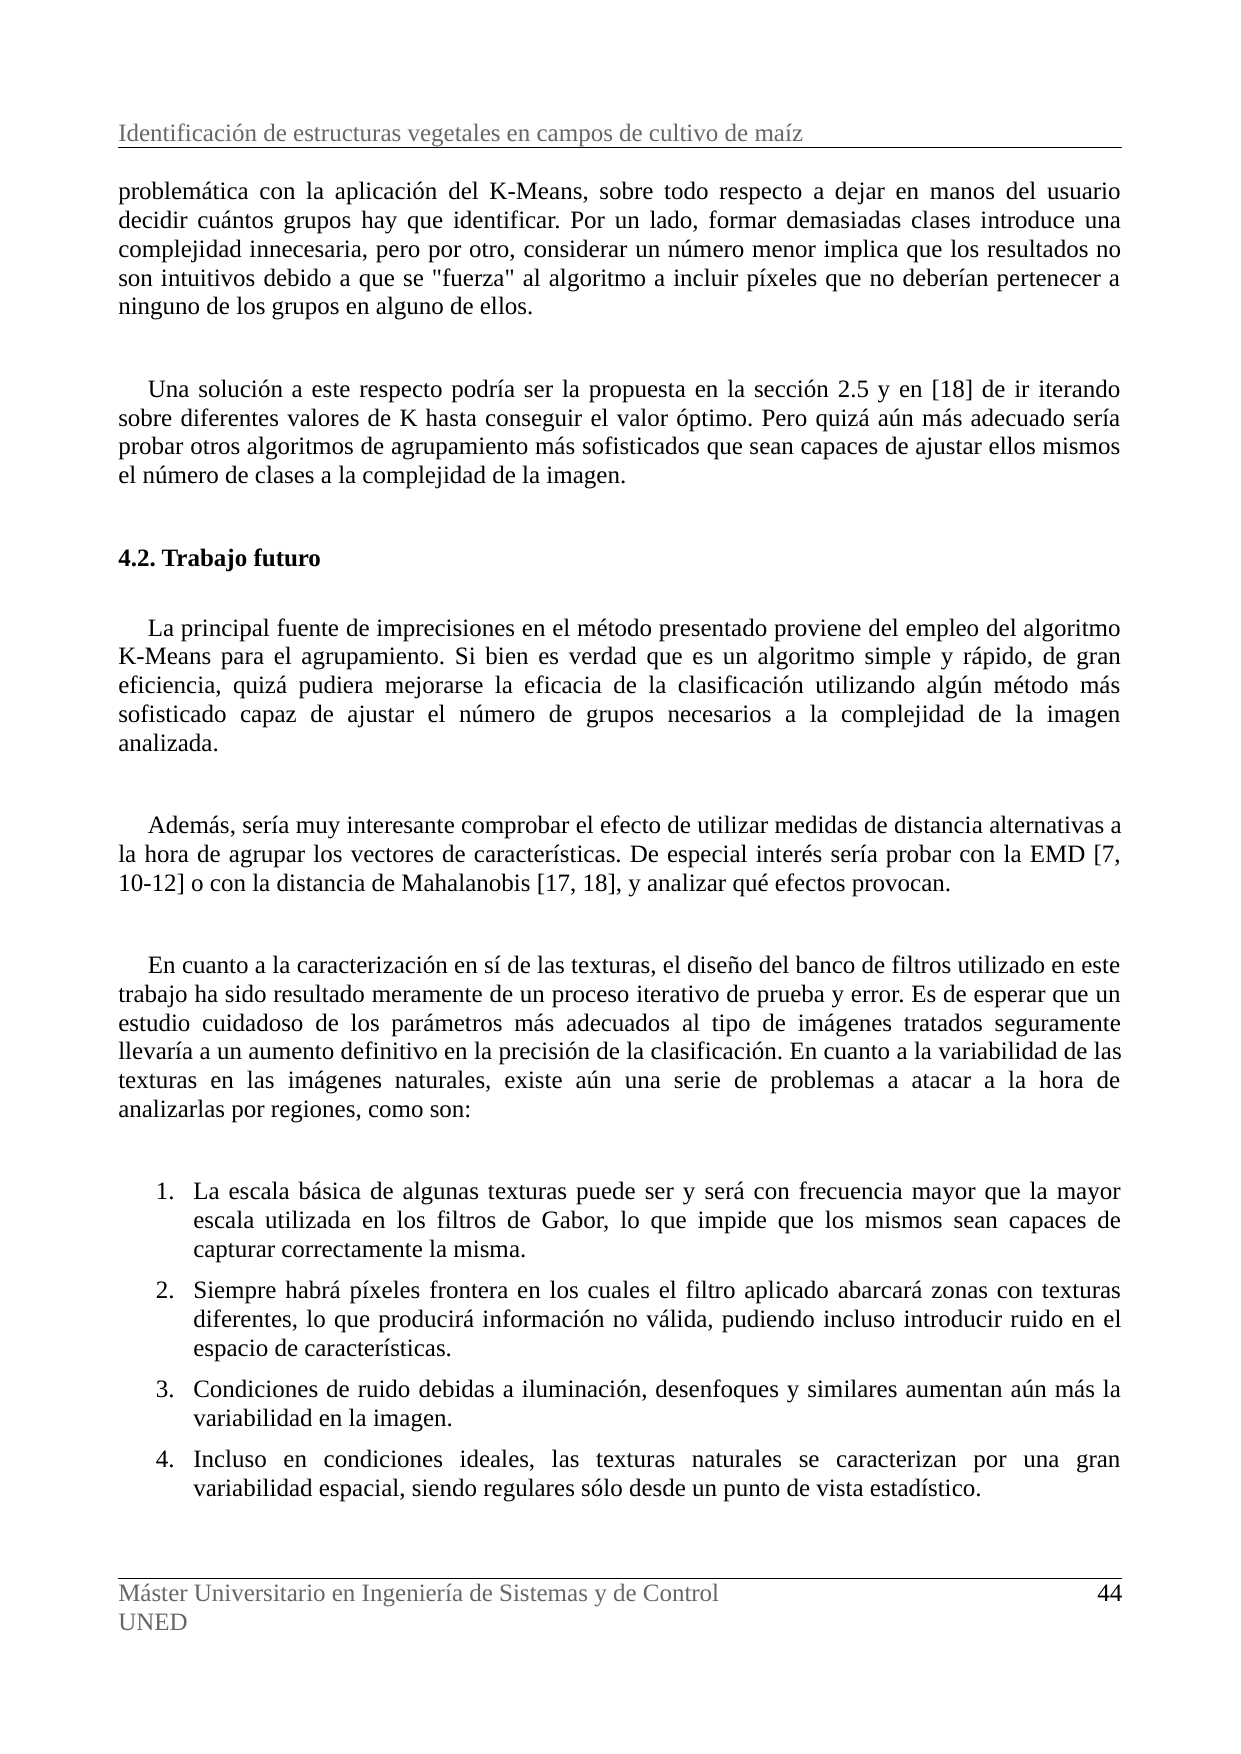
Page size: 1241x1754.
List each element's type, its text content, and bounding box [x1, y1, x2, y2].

list Incluso en condiciones ideales, las texturas naturales se caracterizan por una gran variabilidad espacial, siendo regulares sólo desde un punto de vista estadístico. [156, 1444, 1122, 1501]
text La principal fuente de imprecisiones en el método presentado proviene del empleo del algoritmo K-Means para el agrupamiento. Si bien es verdad que es un algoritmo simple y rápido, de gran eficiencia, quizá pudiera mejorarse la eficacia de la clasificación utilizando algún método más sofisticado capaz de ajustar el número de grupos necesarios a la complejidad de la imagen analizada. [118, 613, 1122, 756]
text problemática con la aplicación del K-Means, sobre todo respecto a dejar en manos del usuario decidir cuántos grupos hay que identificar. Por un lado, formar demasiadas clases introduce una complejidad innecesaria, pero por otro, considerar un número menor implica que los resultados no son intuitivos debido a que se "fuerza" al algoritmo a incluir píxeles que no deberían pertenecer a ninguno de los grupos en alguno de ellos. [118, 176, 1122, 320]
list Siempre habrá píxeles frontera en los cuales el filtro aplicado abarcará zonas con texturas diferentes, lo que producirá información no válida, pudiendo incluso introducir ruido en el espacio de características. [156, 1275, 1122, 1361]
list La escala básica de algunas texturas puede ser y será con frecuencia mayor que la mayor escala utilizada en los filtros de Gabor, lo que impide que los mismos sean capaces de capturar correctamente la misma. [156, 1176, 1122, 1263]
text Una solución a este respecto podría ser la propuesta en la sección 2.5 y en [18] de ir iterando sobre diferentes valores de K hasta conseguir el valor óptimo. Pero quizá aún más adecuado sería probar otros algoritmos de agrupamiento más sofisticados que sean capaces de ajustar ellos mismos el número de clases a la complejidad de la imagen. [118, 374, 1122, 489]
subtitle 4.2. Trabajo futuro [118, 543, 1122, 571]
text En cuanto a la caracterización en sí de las texturas, el diseño del banco de filtros utilizado en este trabajo ha sido resultado meramente de un proceso iterativo de prueba y error. Es de esperar que un estudio cuidadoso de los parámetros más adecuados al tipo de imágenes tratados seguramente llevaría a un aumento definitivo en la precisión de la clasificación. En cuanto a la variabilidad de las texturas en las imágenes naturales, existe aún una serie de problemas a atacar a la hora de analizarlas por regiones, como son: [118, 950, 1122, 1123]
list Condiciones de ruido debidas a iluminación, desenfoques y similares aumentan aún más la variabilidad en la imagen. [156, 1374, 1122, 1431]
text Además, sería muy interesante comprobar el efecto de utilizar medidas de distancia alternativas a la hora de agrupar los vectores de características. De especial interés sería probar con la EMD [7, 10-12] o con la distancia de Mahalanobis [17, 18], y analizar qué efectos provocan. [118, 810, 1122, 896]
